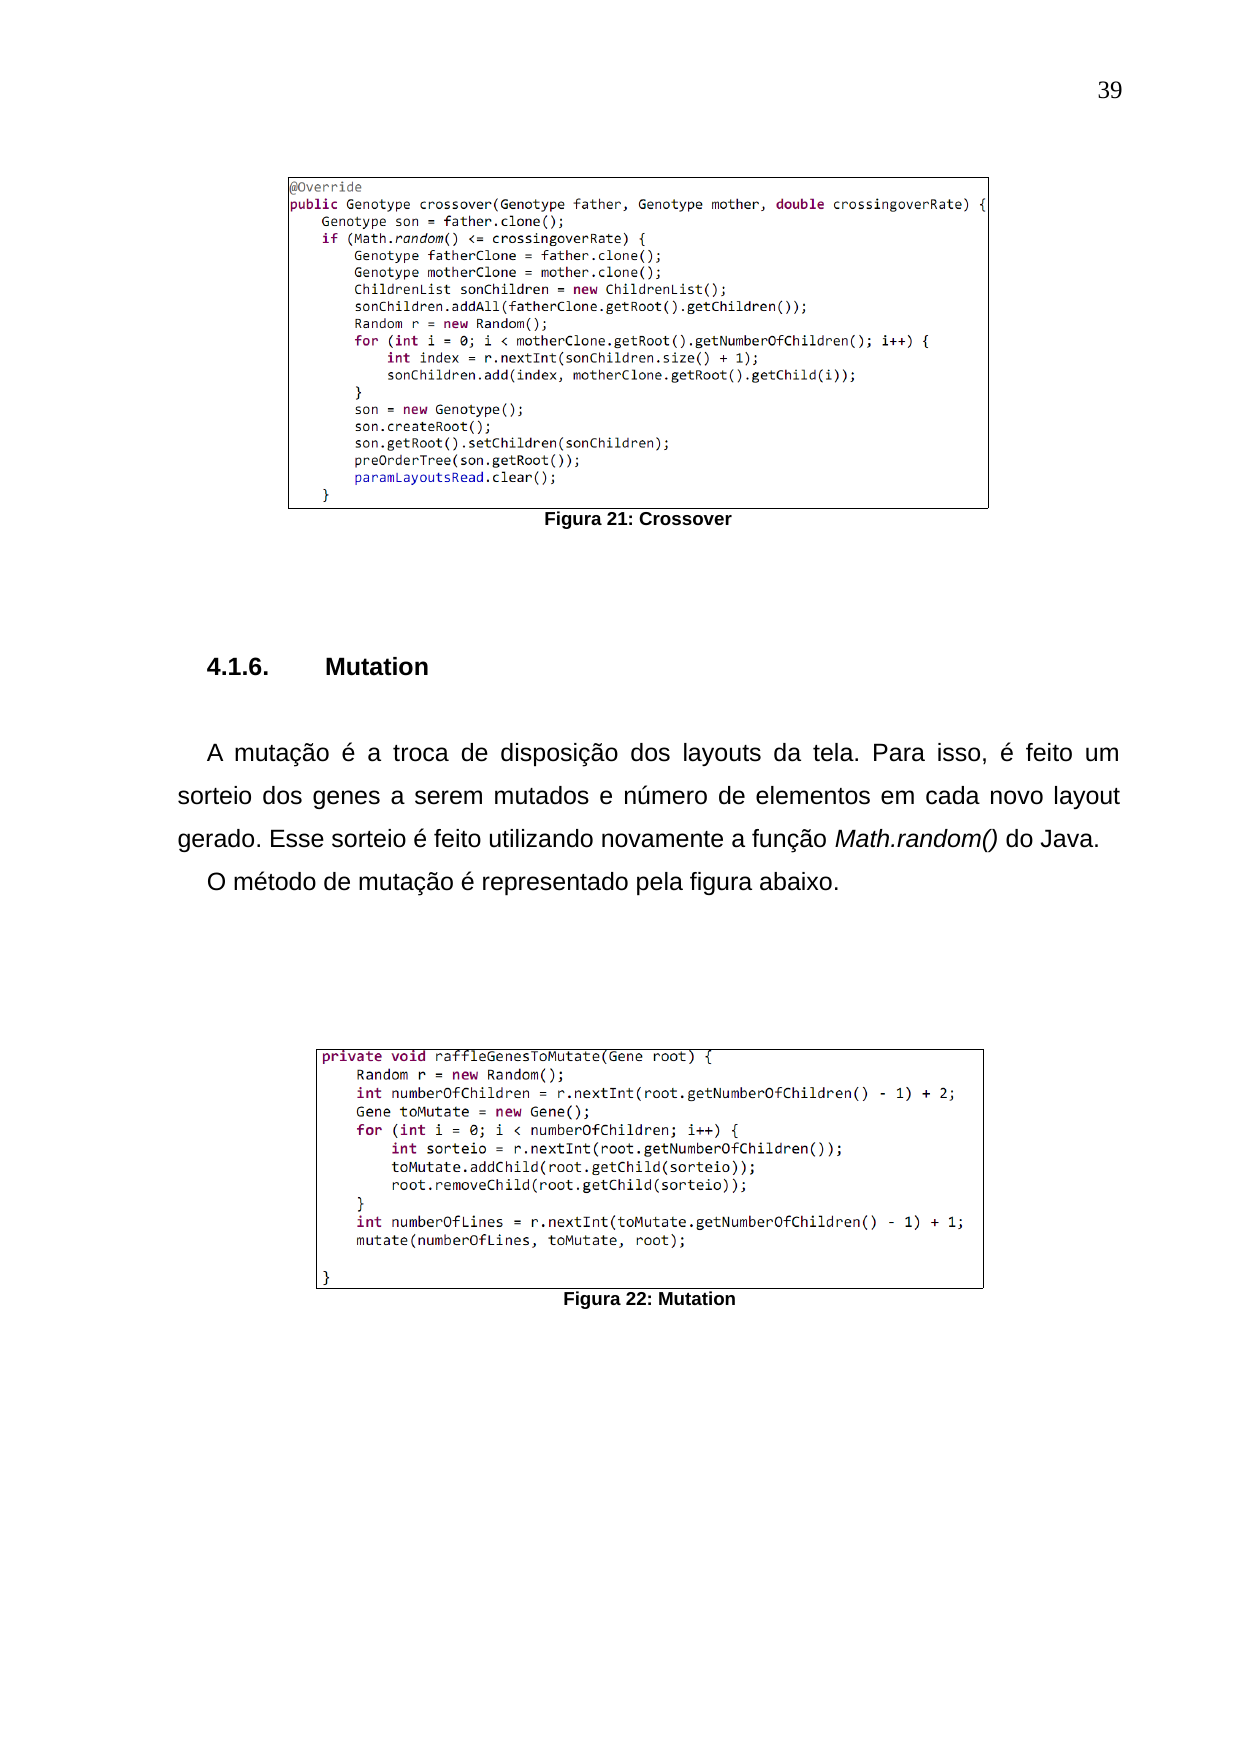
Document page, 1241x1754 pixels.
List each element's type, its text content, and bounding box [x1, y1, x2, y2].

text Figura 21: Crossover [287, 508, 988, 529]
picture [317, 1050, 983, 1288]
picture [289, 178, 988, 508]
list Mutation [177, 652, 1122, 680]
text O método de mutação é representado pela figura abaixo. [177, 867, 1122, 896]
text Figura 22: Mutation [316, 1289, 983, 1309]
text A mutação é a troca de disposição dos layouts da tela. Para isso, é feito um sorteio dos genes a serem mutados e número de elementos em cada novo layout gerado. Esse sorteio é feito utilizando novamente a função Math.random() do Java. [177, 738, 1122, 853]
